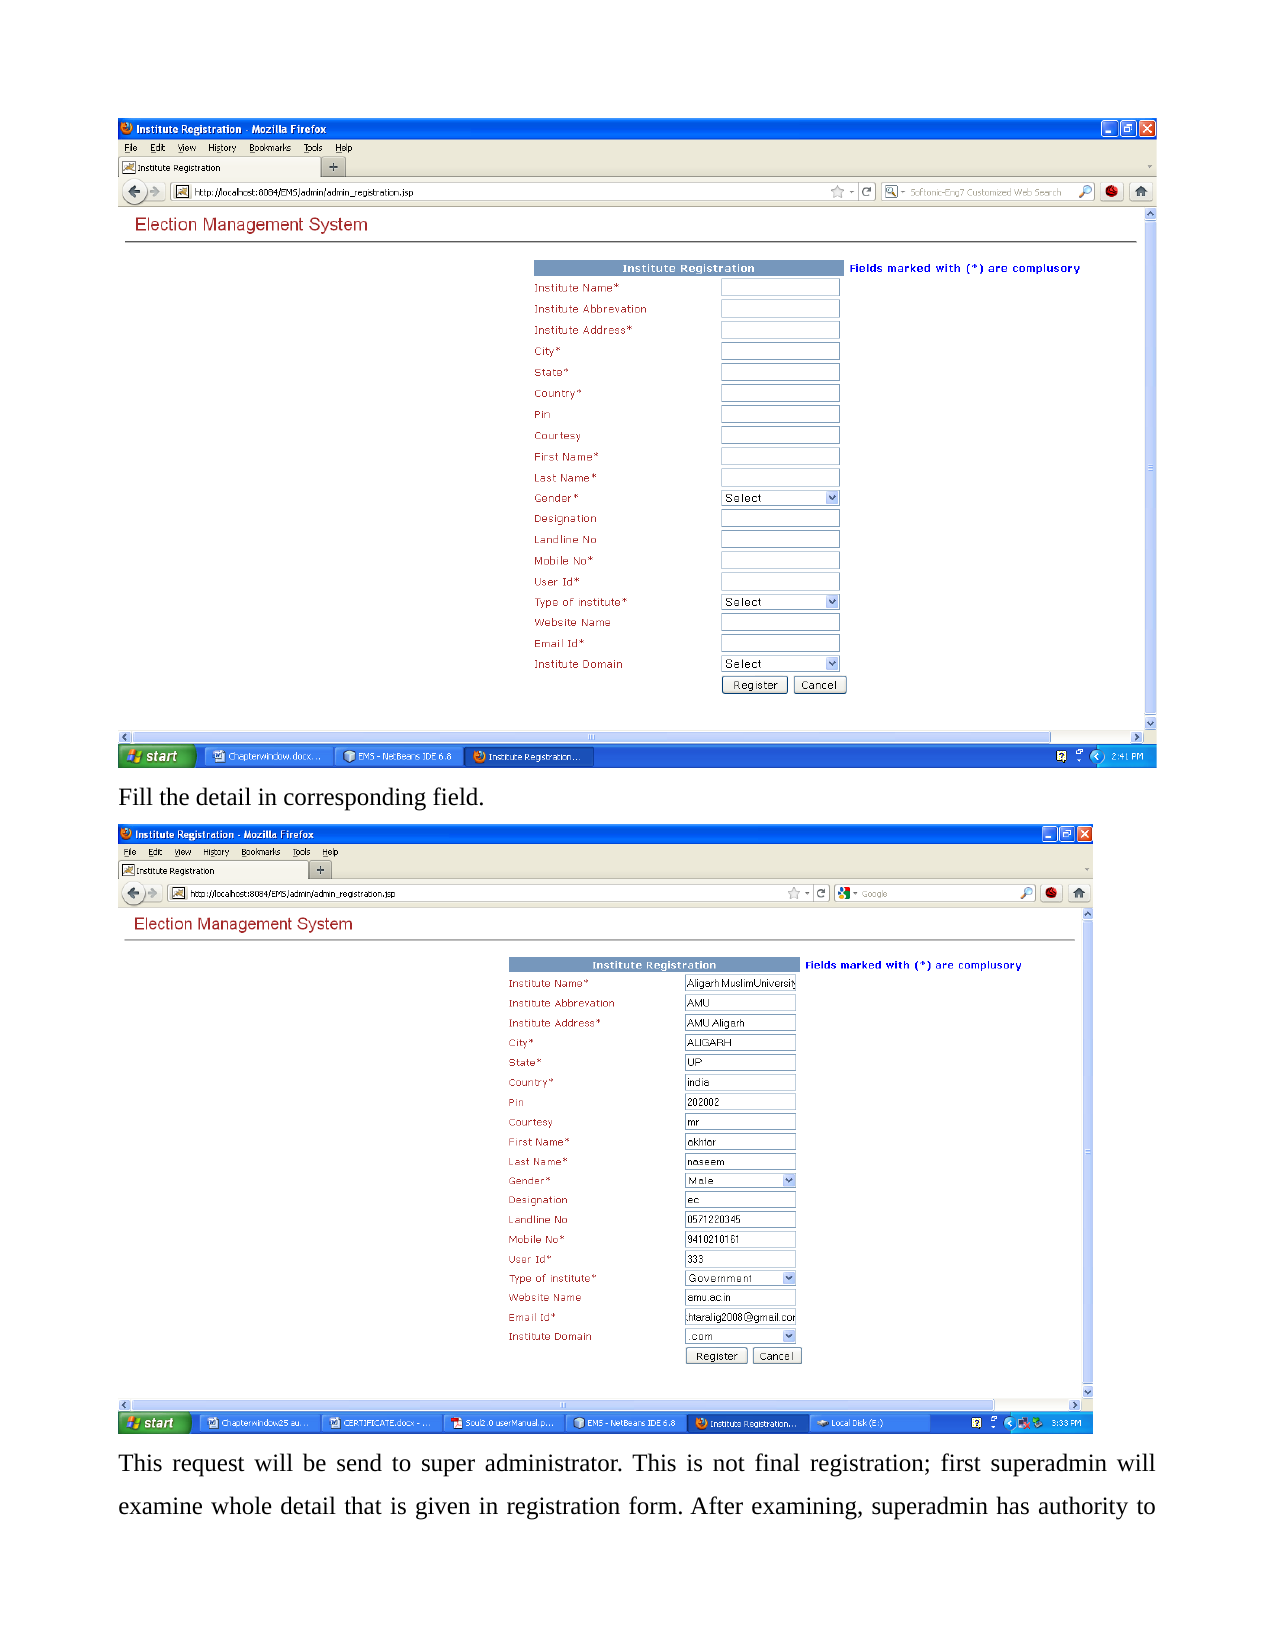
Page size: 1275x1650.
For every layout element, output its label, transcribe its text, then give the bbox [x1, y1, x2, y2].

text Fill the detail in corresponding field. [118, 782, 1157, 810]
picture [118, 118, 1157, 768]
text This request will be send to super administrator. This is not final registration; first superadmin will examine whole detail that is given in registration form. After examining, superadmin has authority to [118, 1448, 1157, 1520]
picture [118, 824, 1093, 1434]
